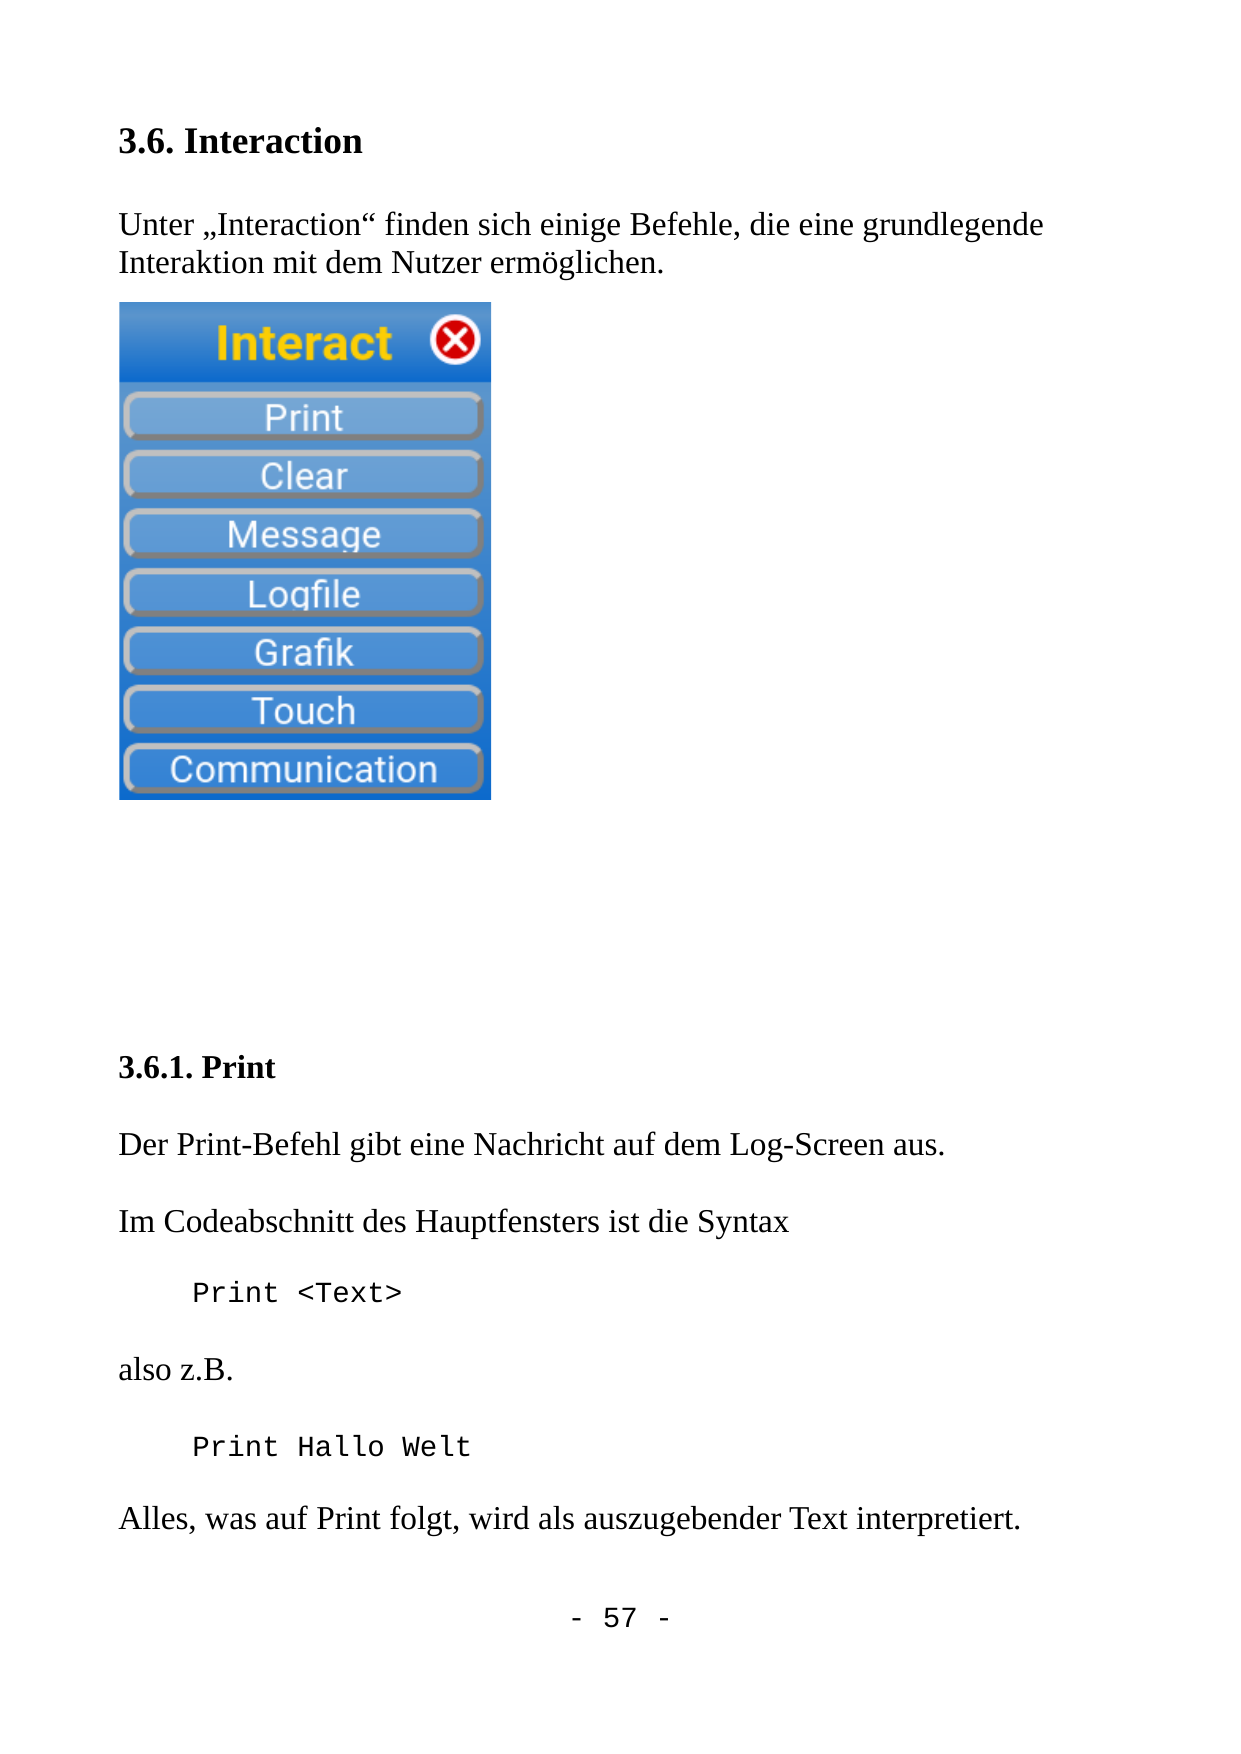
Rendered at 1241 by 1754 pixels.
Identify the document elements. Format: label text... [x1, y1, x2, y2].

text Print <Text> [118, 1278, 1122, 1311]
text Im Codeabschnitt des Hauptfensters ist die Syntax [118, 1201, 1122, 1239]
picture [119, 302, 492, 800]
text 3.6. Interaction [118, 118, 1122, 161]
text 3.6.1. Print [118, 1048, 1122, 1086]
text also z.B. [118, 1349, 1122, 1387]
text Unter „Interaction“ finden sich einige Befehle, die eine grundlegende Interaktion mit dem Nutzer ermöglichen. [118, 204, 1122, 281]
text Der Print-Befehl gibt eine Nachricht auf dem Log-Screen aus. [118, 1124, 1122, 1163]
text Alles, was auf Print folgt, wird als auszugebender Text interpretiert. [118, 1499, 1122, 1537]
text Print Hallo Welt [118, 1426, 1122, 1466]
